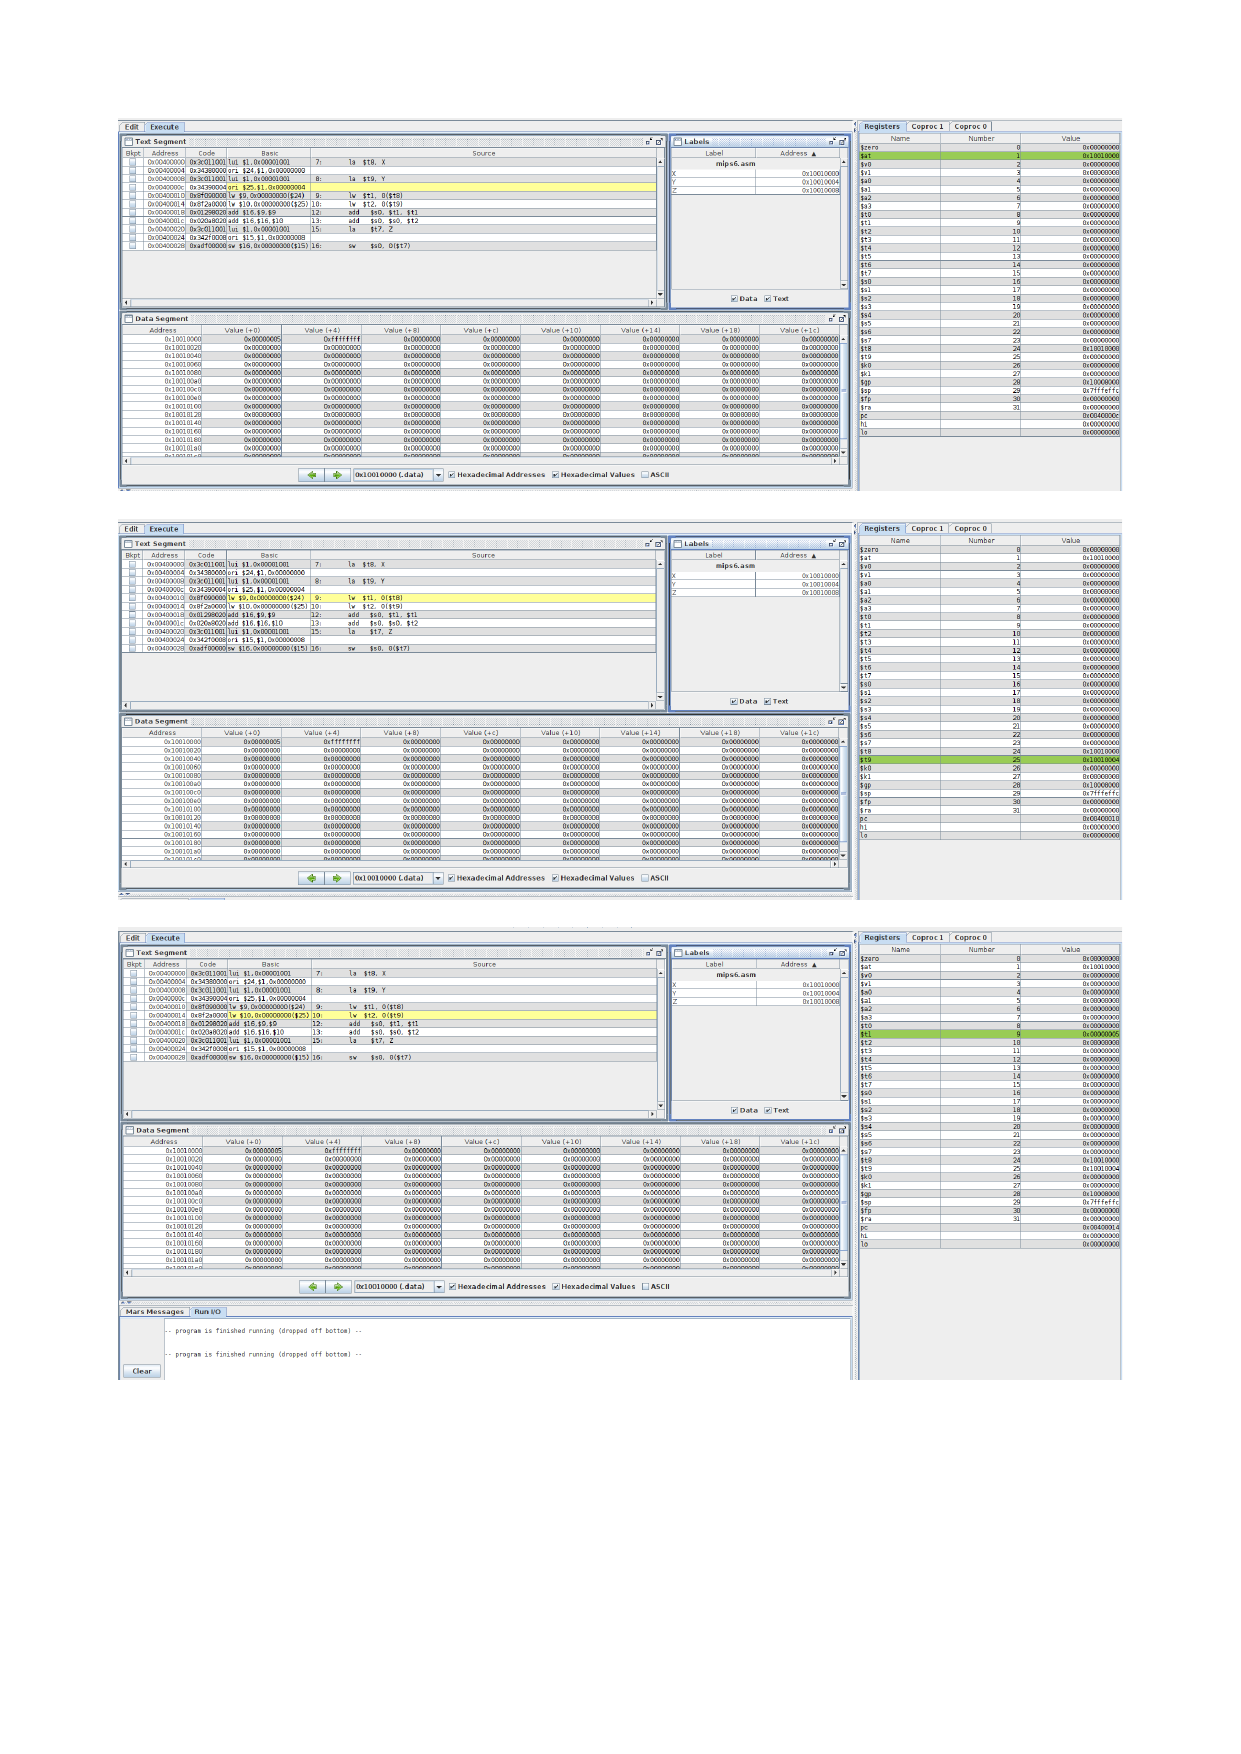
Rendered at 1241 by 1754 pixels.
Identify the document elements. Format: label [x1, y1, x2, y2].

picture [118, 927, 1123, 1380]
picture [118, 118, 1123, 491]
picture [118, 519, 1123, 900]
